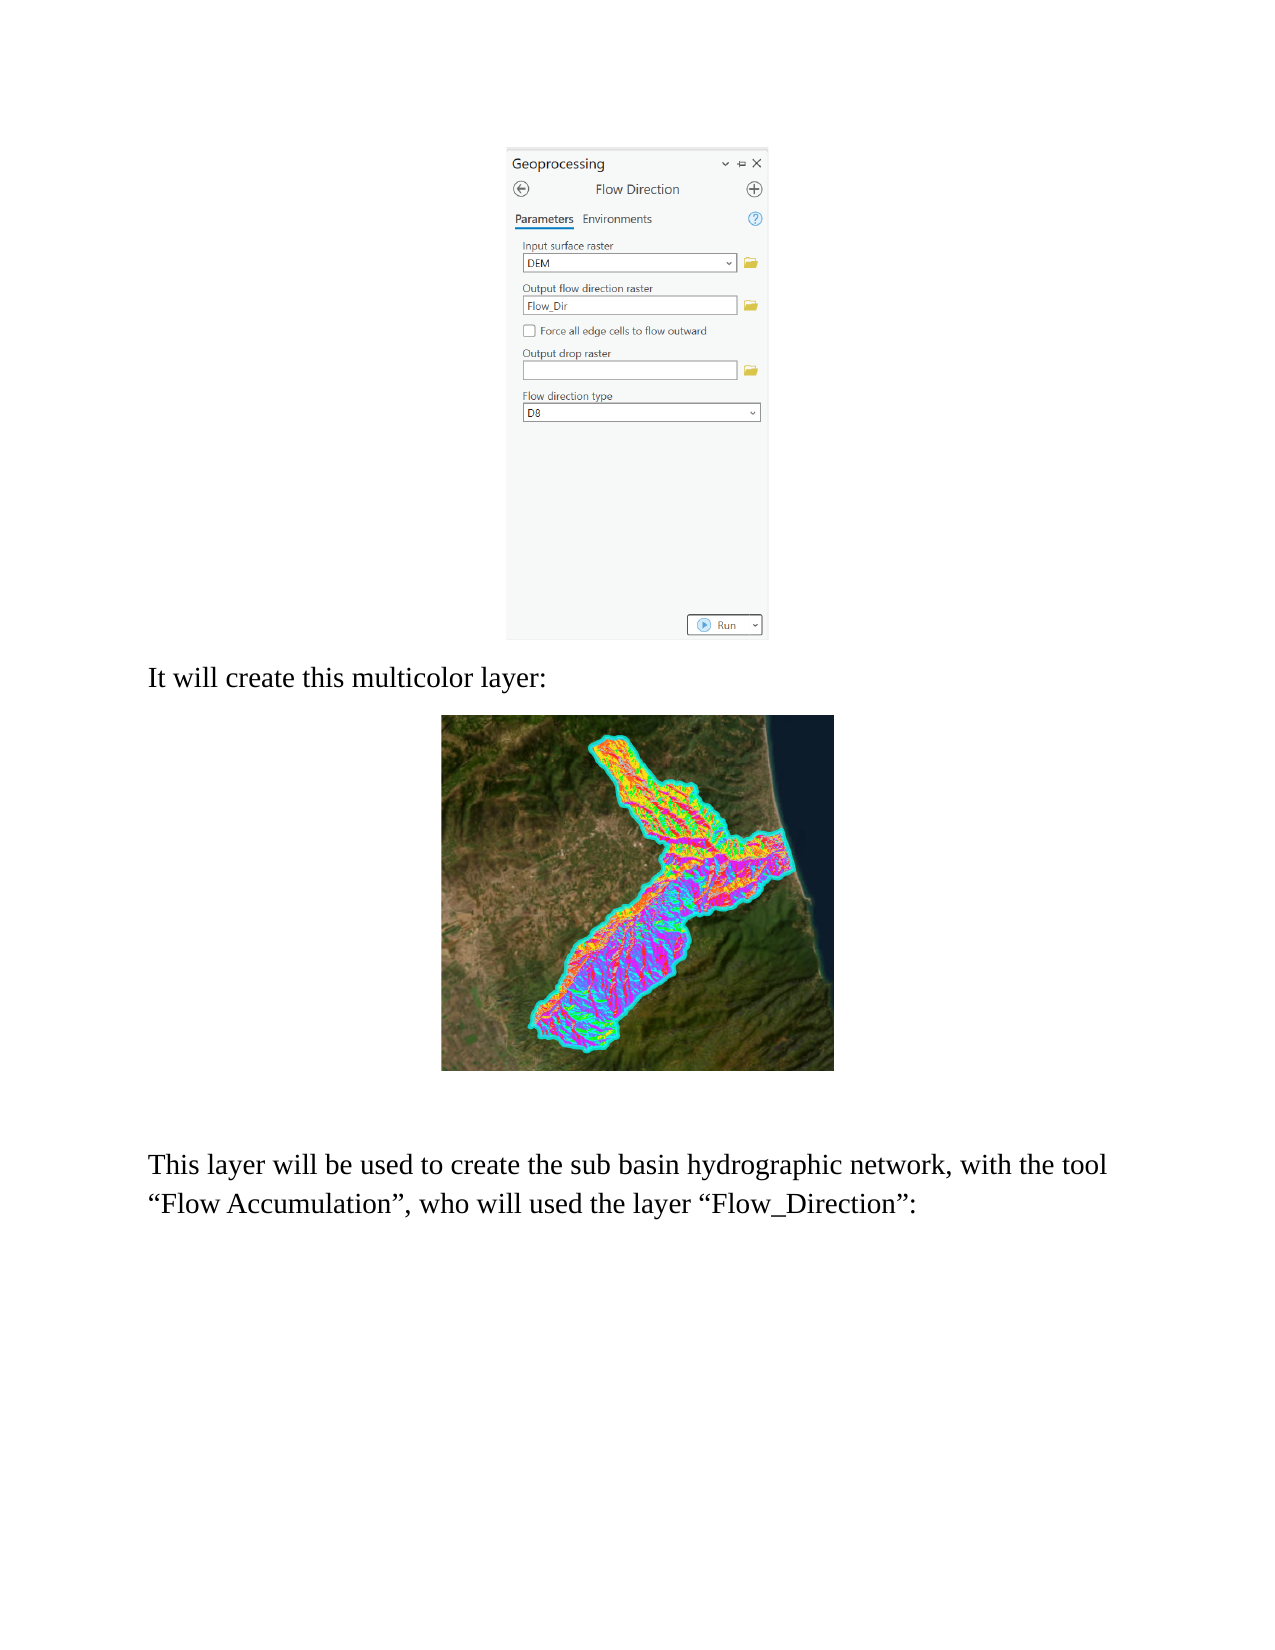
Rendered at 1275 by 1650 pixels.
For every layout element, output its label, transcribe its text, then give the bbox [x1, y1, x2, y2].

text This layer will be used to create the sub basin hydrographic network, with the tool “Flow Accumulation”, who will used the layer “Flow_Direction”: [148, 1147, 1127, 1219]
text It will create this multicolor layer: [148, 661, 1127, 694]
